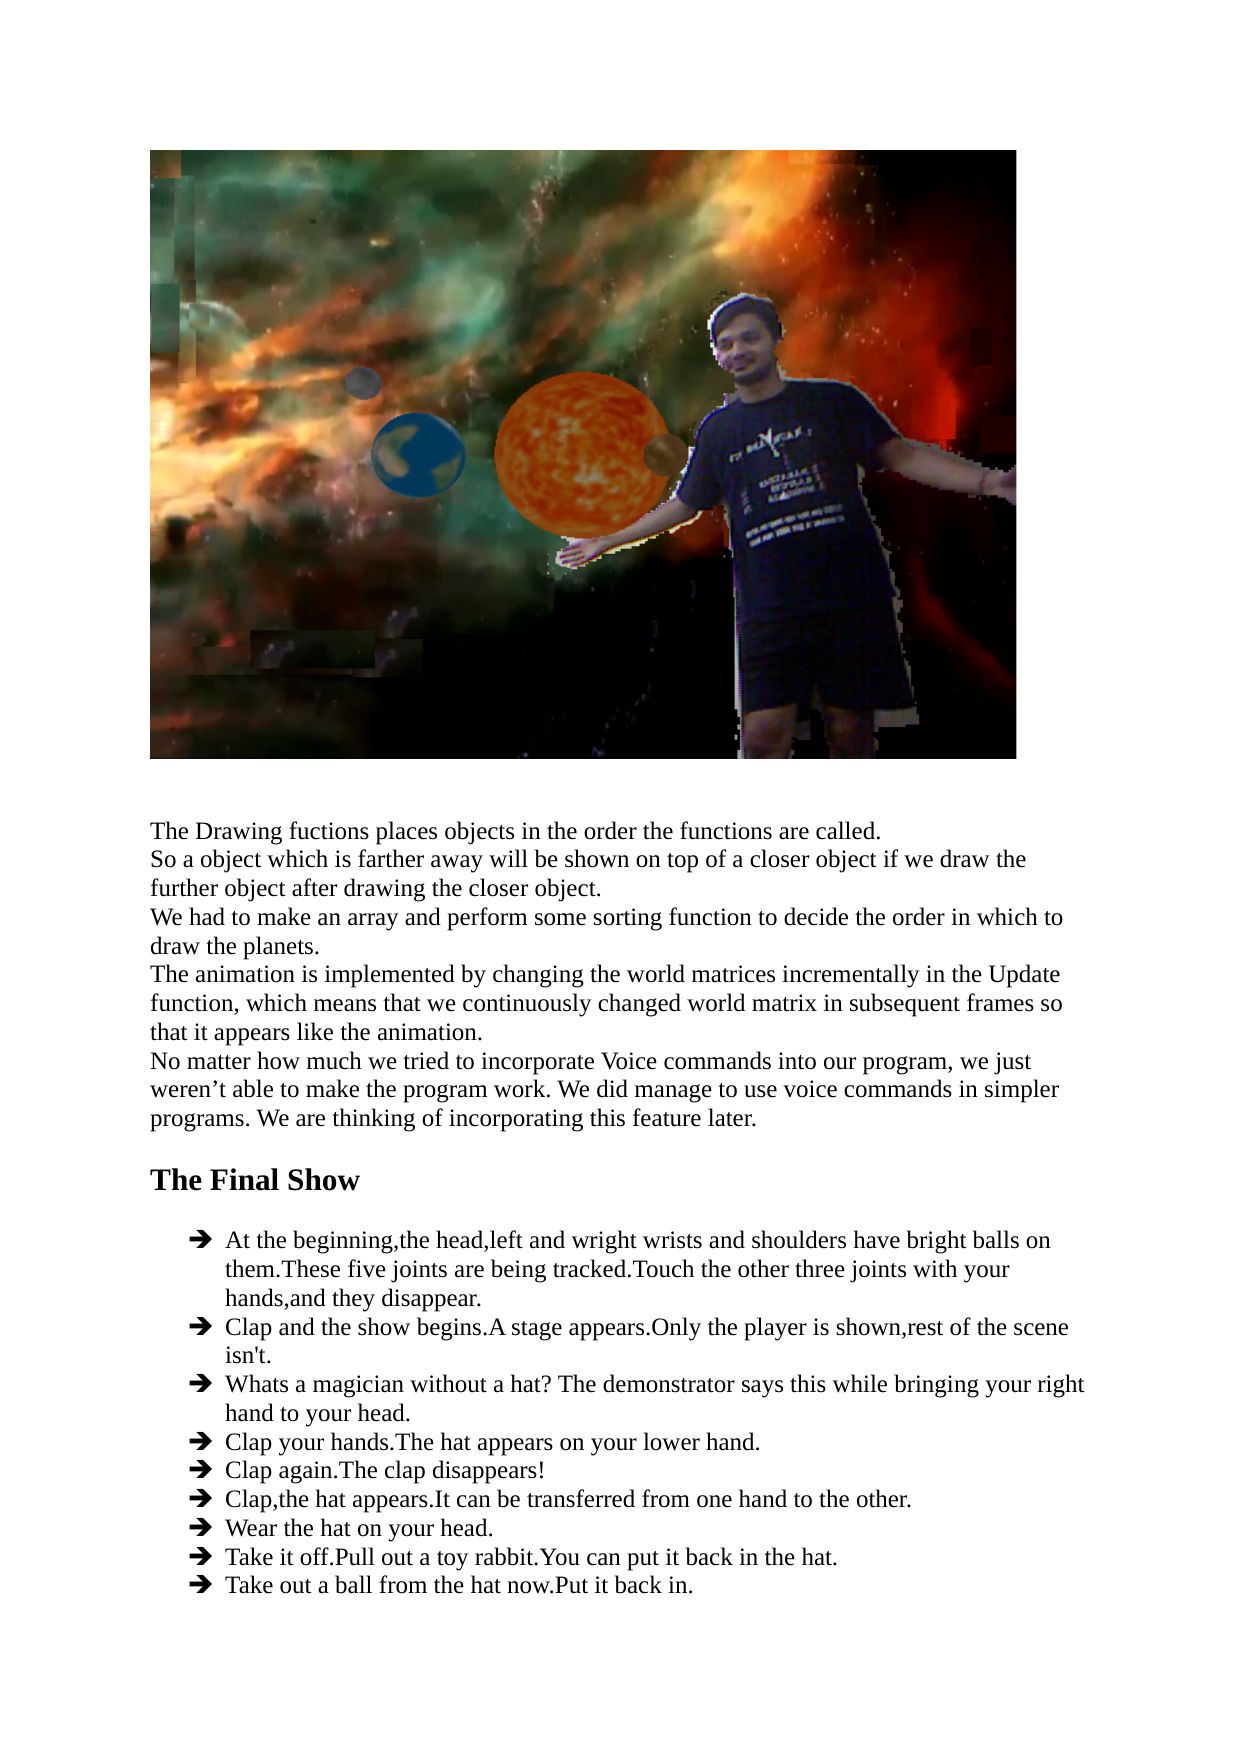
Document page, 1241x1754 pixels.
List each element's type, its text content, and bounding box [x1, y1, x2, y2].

list Clap and the show begins.A stage appears.Only the player is shown,rest of the scene isn't. [187, 1312, 1090, 1369]
text We had to make an array and perform some sorting function to decide the order in which to draw the planets. [150, 902, 1090, 959]
list Clap again.The clap disappears! [187, 1456, 1090, 1484]
text The animation is implemented by changing the world matrices incrementally in the Update function, which means that we continuously changed world matrix in subsequent frames so that it appears like the animation. [150, 959, 1090, 1046]
list Clap,the hat appears.It can be transferred from one hand to the other. [187, 1484, 1090, 1513]
text So a object which is farther away will be shown on top of a closer object if we draw the further object after drawing the closer object. [150, 844, 1090, 902]
text No matter how much we tried to incorporate Voice commands into our program, we just weren’t able to make the program work. We did manage to use voice commands in simpler programs. We are thinking of incorporating this feature later. [150, 1046, 1090, 1132]
text The Final Show [150, 1161, 1090, 1197]
list Take out a ball from the hat now.Put it back in. [187, 1571, 1090, 1599]
picture [150, 150, 1017, 759]
text The Drawing fuctions places objects in the order the functions are called. [150, 816, 1090, 844]
list Whats a magician without a hat? The demonstrator says this while bringing your right hand to your head. [187, 1369, 1090, 1427]
list Take it off.Pull out a toy rabbit.You can put it back in the hat. [187, 1542, 1090, 1571]
list At the beginning,the head,left and wright wrists and shoulders have bright balls on them.These five joints are being tracked.Touch the other three joints with your hands,and they disappear. [187, 1226, 1090, 1312]
list Clap your hands.The hat appears on your lower hand. [187, 1427, 1090, 1456]
list Wear the hat on your head. [187, 1513, 1090, 1542]
